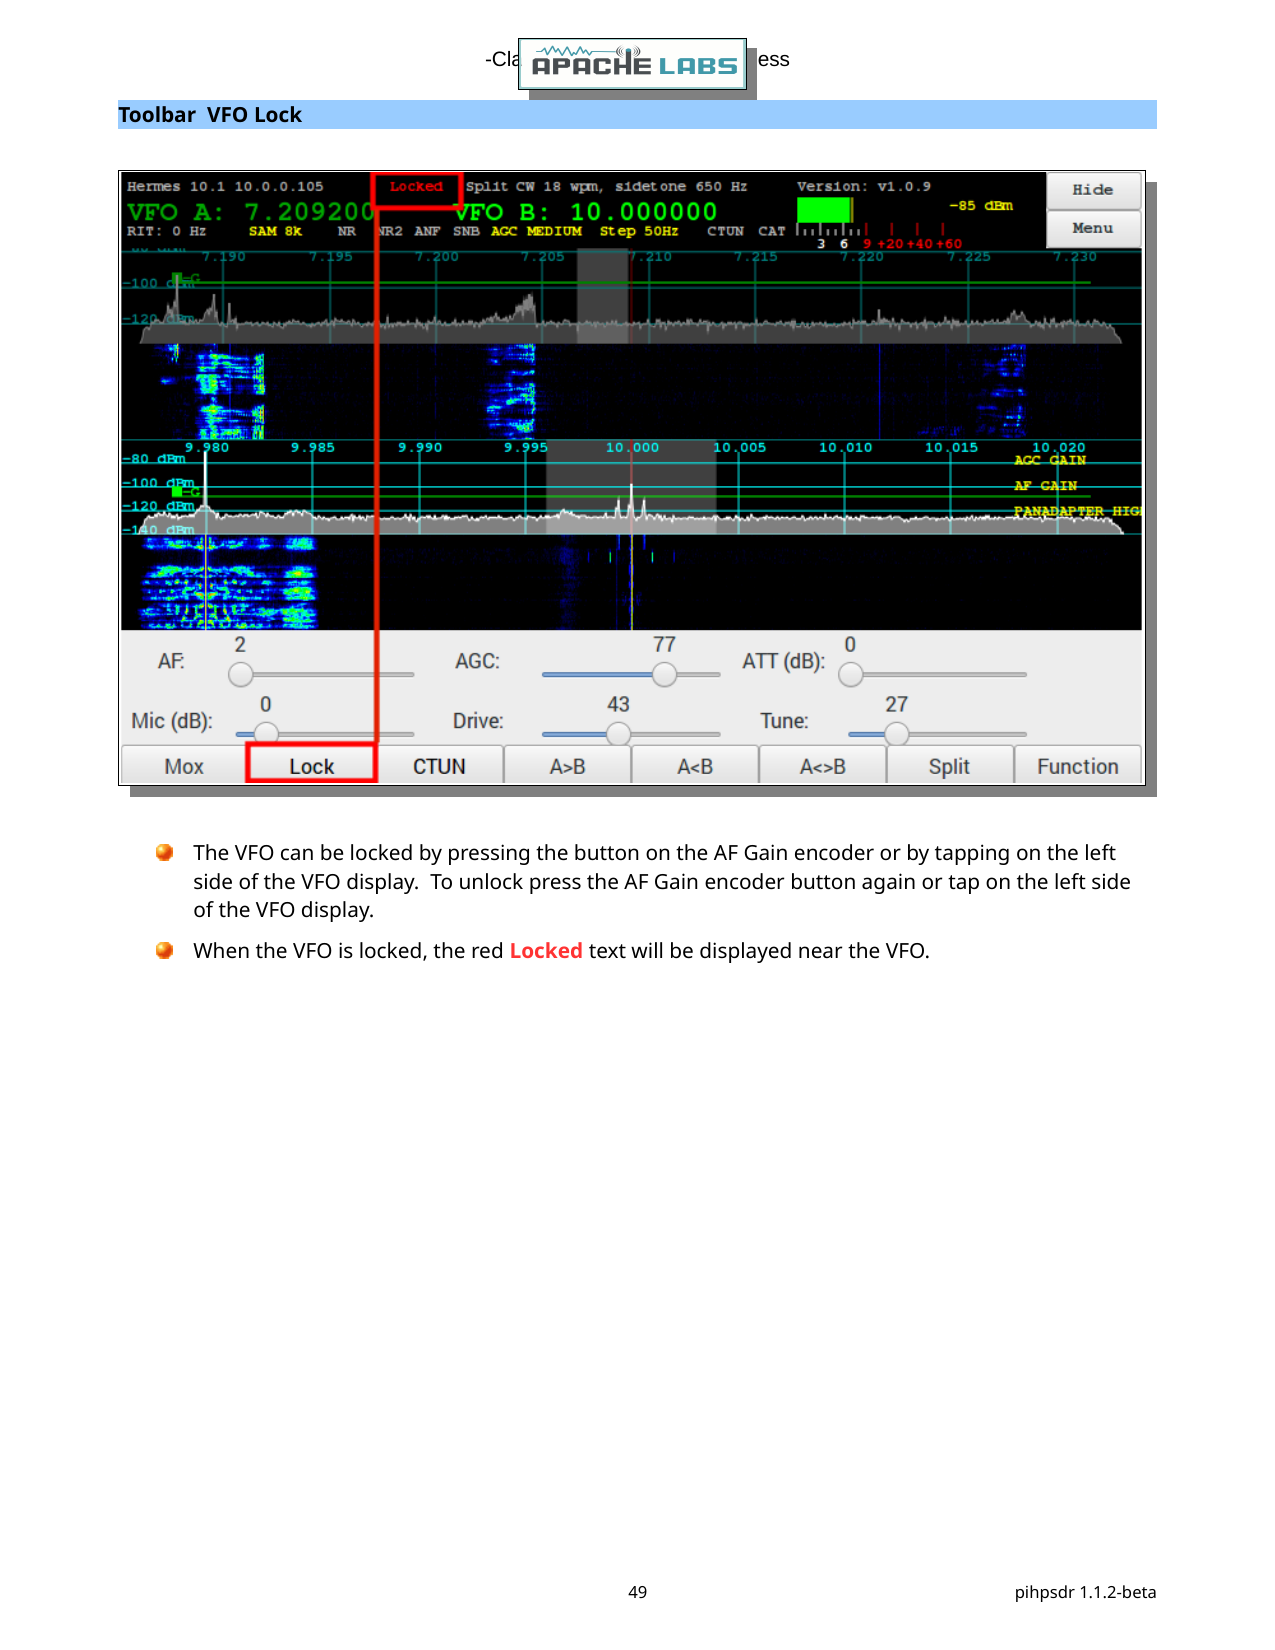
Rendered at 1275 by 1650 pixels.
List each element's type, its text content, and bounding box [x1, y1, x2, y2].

picture [521, 40, 744, 87]
picture [156, 942, 173, 959]
picture [121, 172, 1142, 783]
list The VFO can be locked by pressing the button on the AF Gain encoder or by tapping on the left side of the VFO display. To unlock press the AF Gain encoder button again or tap on the left side of the VFO display. [156, 838, 1157, 924]
list When the VFO is locked, the red Locked text will be displayed near the VFO. [156, 936, 1157, 965]
picture [156, 844, 173, 861]
subtitle Toolbar VFO Lock [118, 100, 1157, 129]
